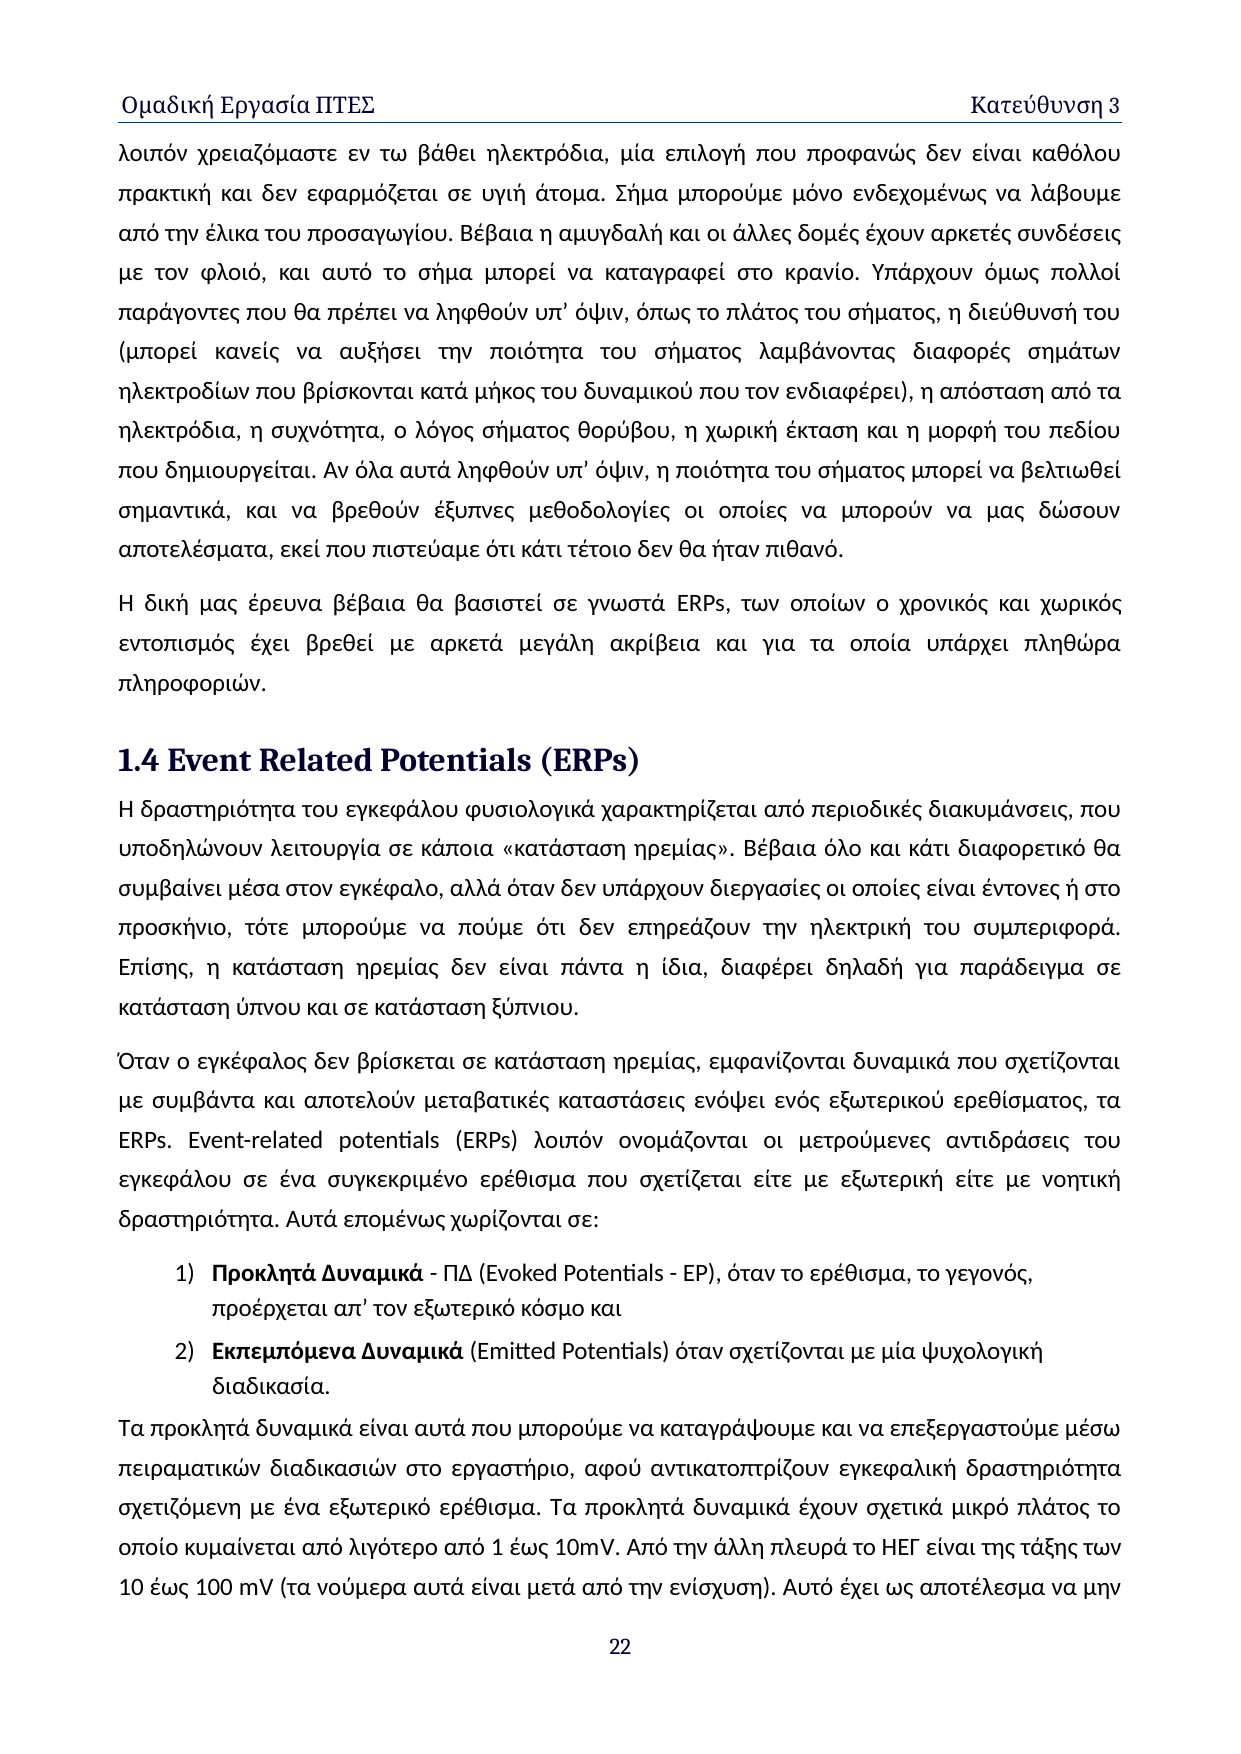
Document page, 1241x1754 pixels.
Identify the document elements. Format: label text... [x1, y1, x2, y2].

list Εκπεμπόμενα Δυναμικά (Emitted Potentials) όταν σχετίζονται με μία ψυχολογική διαδικασία. [174, 1335, 1122, 1400]
list Προκλητά Δυναμικά - ΠΔ (Evoked Potentials - EP), όταν το ερέθισμα, το γεγονός, προέρχεται απ’ τον εξωτερικό κόσμο και [174, 1257, 1122, 1323]
text Όταν ο εγκέφαλος δεν βρίσκεται σε κατάσταση ηρεμίας, εμφανίζονται δυναμικά που σχετίζονται με συμβάντα και αποτελούν μεταβατικές καταστάσεις ενόψει ενός εξωτερικού ερεθίσματος, τα ERPs. Event-related potentials (ERPs) λοιπόν ονομάζονται οι μετρούμενες αντιδράσεις του εγκεφάλου σε ένα συγκεκριμένο ερέθισμα που σχετίζεται είτε με εξωτερική είτε με νοητική δραστηριότητα. Αυτά επομένως χωρίζονται σε: [118, 1045, 1122, 1234]
text Η δική μας έρευνα βέβαια θα βασιστεί σε γνωστά ERPs, των οποίων ο χρονικός και χωρικός εντοπισμός έχει βρεθεί με αρκετά μεγάλη ακρίβεια και για τα οποία υπάρχει πληθώρα πληροφοριών. [118, 587, 1122, 697]
text Τα προκλητά δυναμικά είναι αυτά που μπορούμε να καταγράψουμε και να επεξεργαστούμε μέσω πειραματικών διαδικασιών στο εργαστήριο, αφού αντικατοπτρίζουν εγκεφαλική δραστηριότητα σχετιζόμενη με ένα εξωτερικό ερέθισμα. Τα προκλητά δυναμικά έχουν σχετικά μικρό πλάτος το οποίο κυμαίνεται από λιγότερο από 1 έως 10mV. Από την άλλη πλευρά το ΗΕΓ είναι της τάξης των 10 έως 100 mV (τα νούμερα αυτά είναι μετά από την ενίσχυση). Αυτό έχει ως αποτέλεσμα να μην [118, 1412, 1122, 1601]
subtitle Event Related Potentials (ERPs) [118, 742, 1122, 780]
text λοιπόν χρειαζόμαστε εν τω βάθει ηλεκτρόδια, μία επιλογή που προφανώς δεν είναι καθόλου πρακτική και δεν εφαρμόζεται σε υγιή άτομα. Σήμα μπορούμε μόνο ενδεχομένως να λάβουμε από την έλικα του προσαγωγίου. Βέβαια η αμυγδαλή και οι άλλες δομές έχουν αρκετές συνδέσεις με τον φλοιό, και αυτό το σήμα μπορεί να καταγραφεί στο κρανίο. Υπάρχουν όμως πολλοί παράγοντες που θα πρέπει να ληφθούν υπ’ όψιν, όπως το πλάτος του σήματος, η διεύθυνσή του (μπορεί κανείς να αυξήσει την ποιότητα του σήματος λαμβάνοντας διαφορές σημάτων ηλεκτροδίων που βρίσκονται κατά μήκος του δυναμικού που τον ενδιαφέρει), η απόσταση από τα ηλεκτρόδια, η συχνότητα, ο λόγος σήματος θορύβου, η χωρική έκταση και η μορφή του πεδίου που δημιουργείται. Αν όλα αυτά ληφθούν υπ’ όψιν, η ποιότητα του σήματος μπορεί να βελτιωθεί σημαντικά, και να βρεθούν έξυπνες μεθοδολογίες οι οποίες να μπορούν να μας δώσουν αποτελέσματα, εκεί που πιστεύαμε ότι κάτι τέτοιο δεν θα ήταν πιθανό. [118, 137, 1122, 564]
text Η δραστηριότητα του εγκεφάλου φυσιολογικά χαρακτηρίζεται από περιοδικές διακυμάνσεις, που υποδηλώνουν λειτουργία σε κάποια «κατάσταση ηρεμίας». Βέβαια όλο και κάτι διαφορετικό θα συμβαίνει μέσα στον εγκέφαλο, αλλά όταν δεν υπάρχουν διεργασίες οι οποίες είναι έντονες ή στο προσκήνιο, τότε μπορούμε να πούμε ότι δεν επηρεάζουν την ηλεκτρική του συμπεριφορά. Επίσης, η κατάσταση ηρεμίας δεν είναι πάντα η ίδια, διαφέρει δηλαδή για παράδειγμα σε κατάσταση ύπνου και σε κατάσταση ξύπνιου. [118, 793, 1122, 1021]
